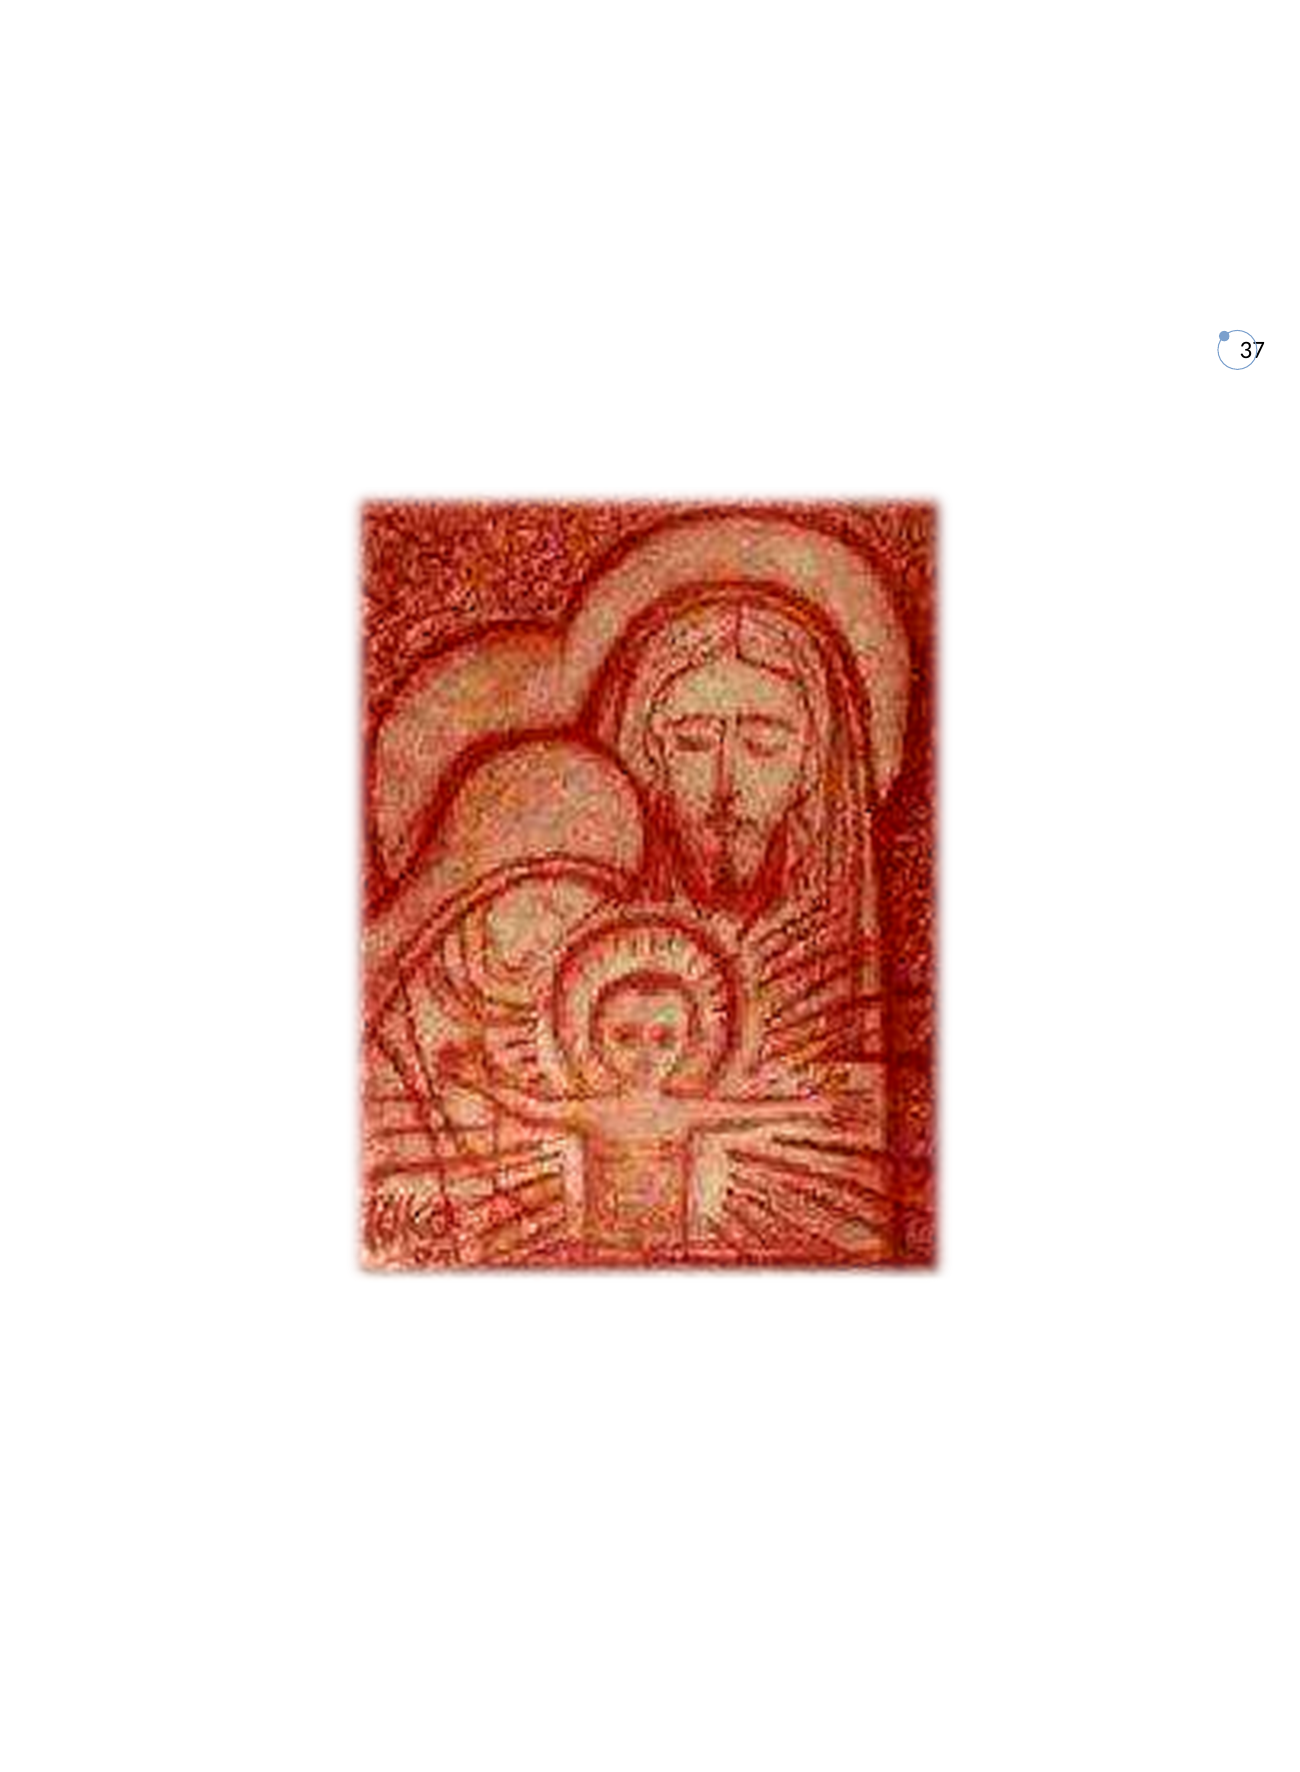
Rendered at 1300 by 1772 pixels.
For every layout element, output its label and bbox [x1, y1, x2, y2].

picture [346, 487, 953, 1285]
